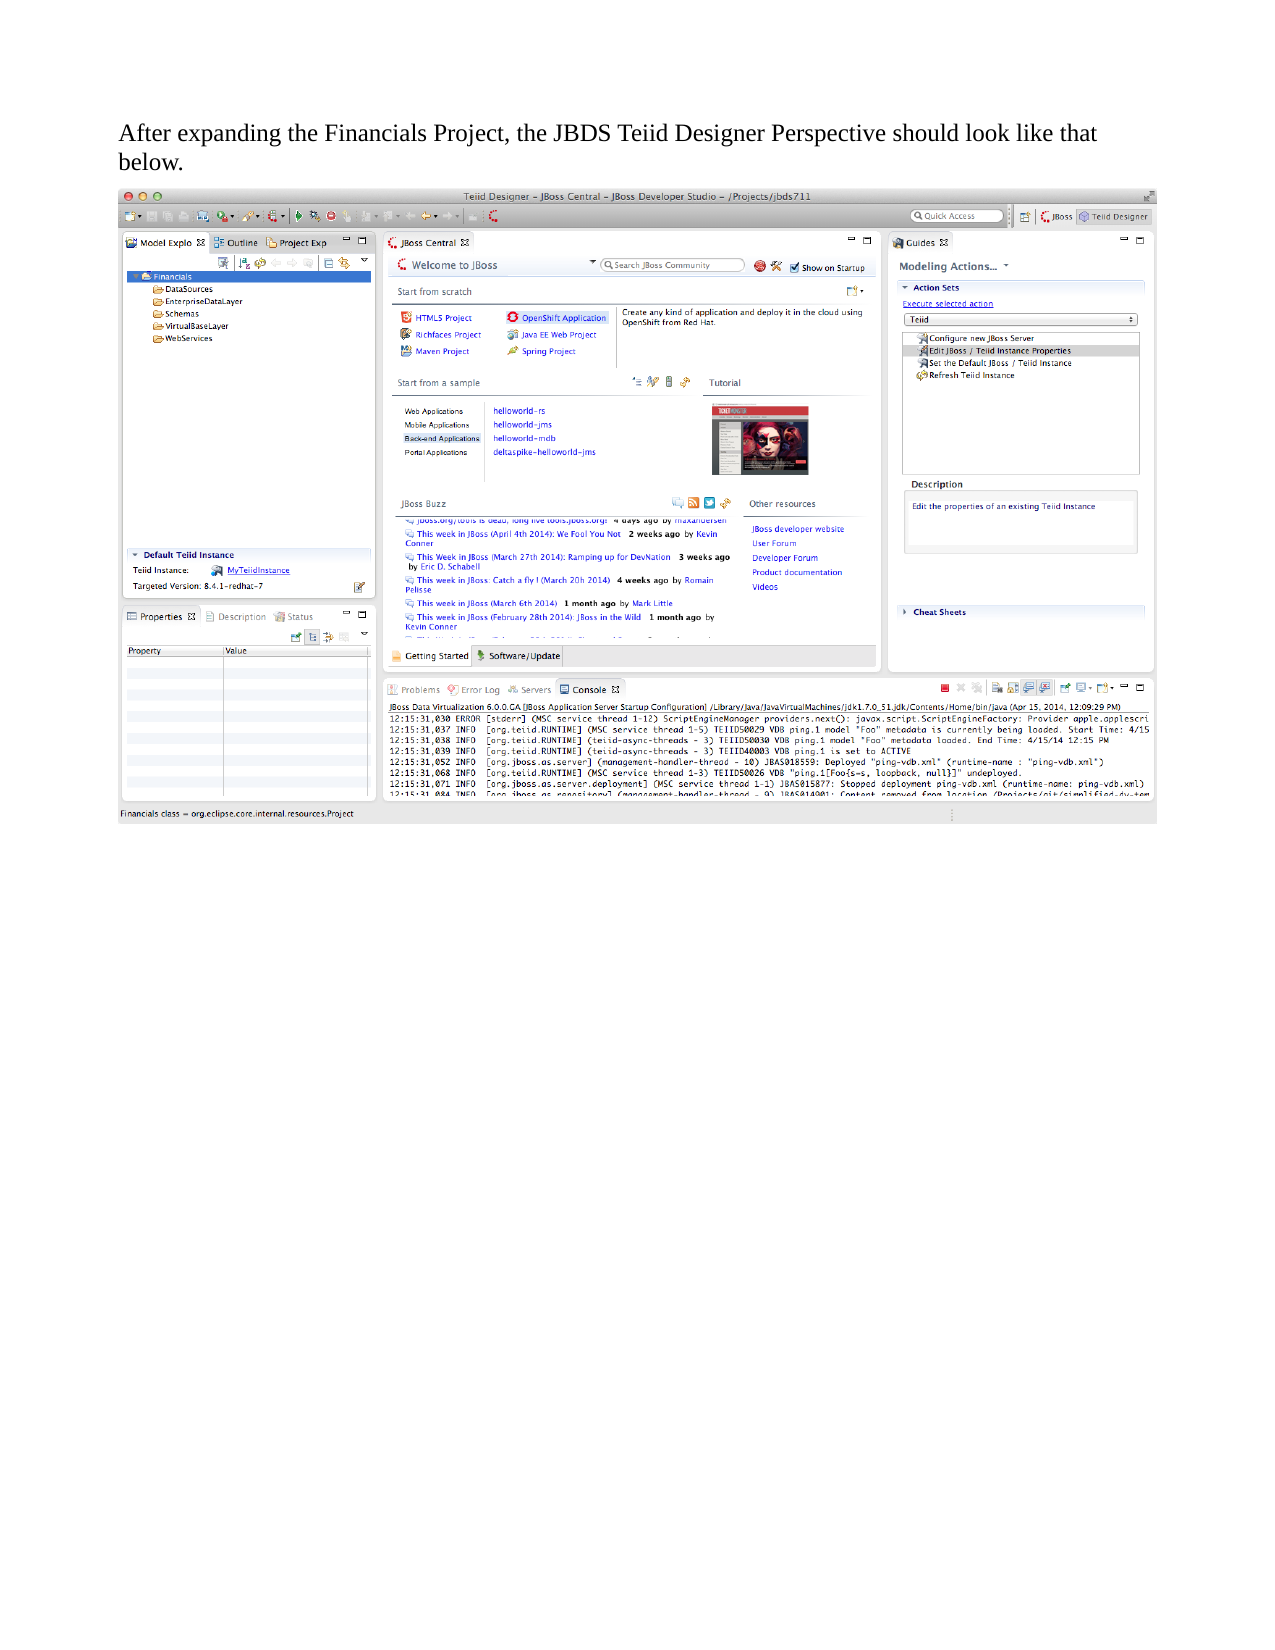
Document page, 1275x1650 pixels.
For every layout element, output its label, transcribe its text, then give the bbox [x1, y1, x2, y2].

picture [118, 188, 1157, 824]
text After expanding the Financials Project, the JBDS Teiid Designer Perspective should look like that below. [118, 118, 1157, 176]
